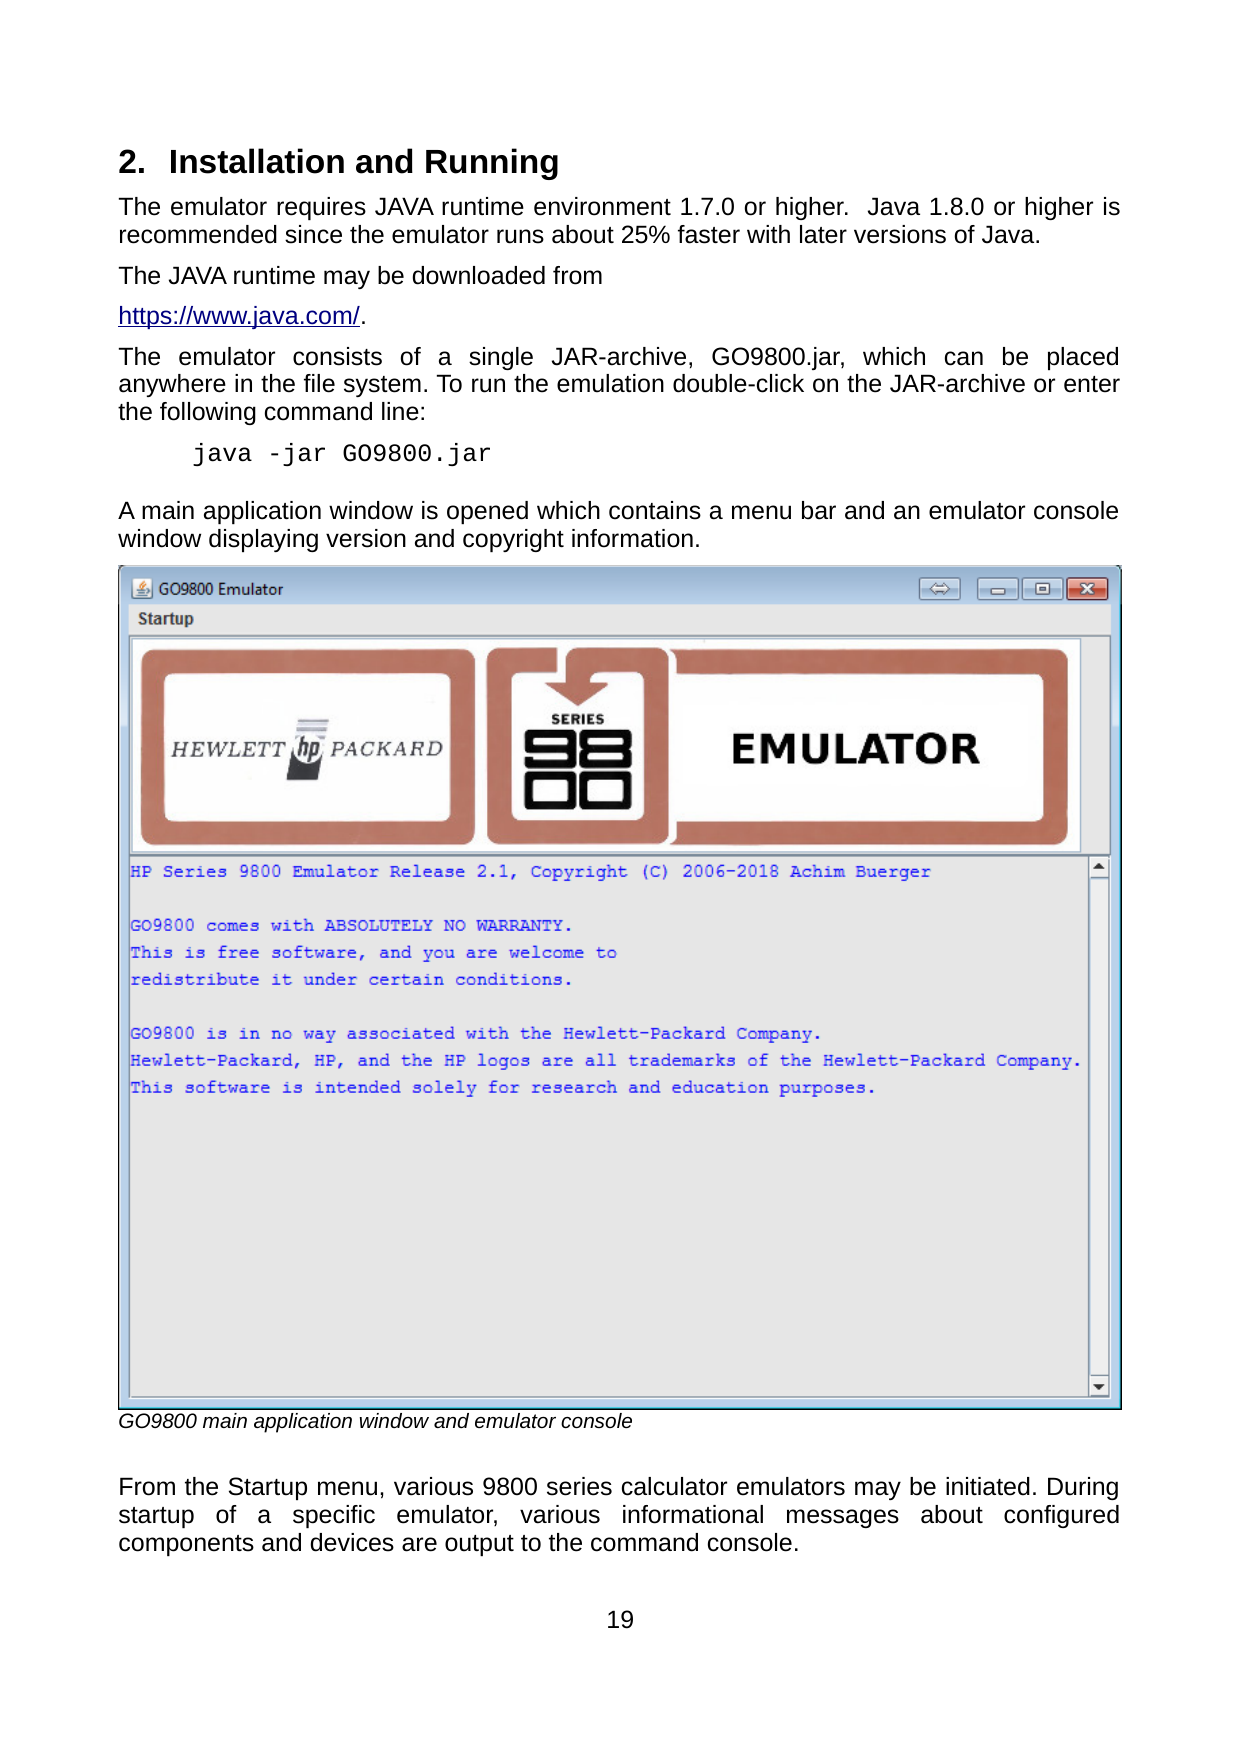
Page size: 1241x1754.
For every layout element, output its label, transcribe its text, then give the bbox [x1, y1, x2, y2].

text The emulator consists of a single JAR-archive, GO9800.jar, which can be placed anywhere in the file system. To run the emulation double-click on the JAR-archive or enter the following command line: [118, 342, 1122, 426]
text The JAVA runtime may be downloaded from [118, 261, 1122, 289]
text A main application window is opened which contains a menu bar and an emulator console window displaying version and copyright information. [118, 497, 1122, 552]
text GO9800 main application window and emulator console [118, 1410, 1122, 1433]
picture [118, 565, 1122, 1410]
text From the Startup menu, various 9800 series calculator emulators may be initiated. During startup of a specific emulator, various informational messages about configured components and devices are output to the command console. [118, 1473, 1122, 1557]
subtitle Installation and Running [118, 143, 1122, 181]
text java -jar GO9800.jar [118, 438, 1122, 469]
text https://www.java.com/. [118, 302, 1122, 330]
text The emulator requires JAVA runtime environment 1.7.0 or higher. Java 1.8.0 or higher is recommended since the emulator runs about 25% faster with later versions of Java. [118, 193, 1122, 249]
